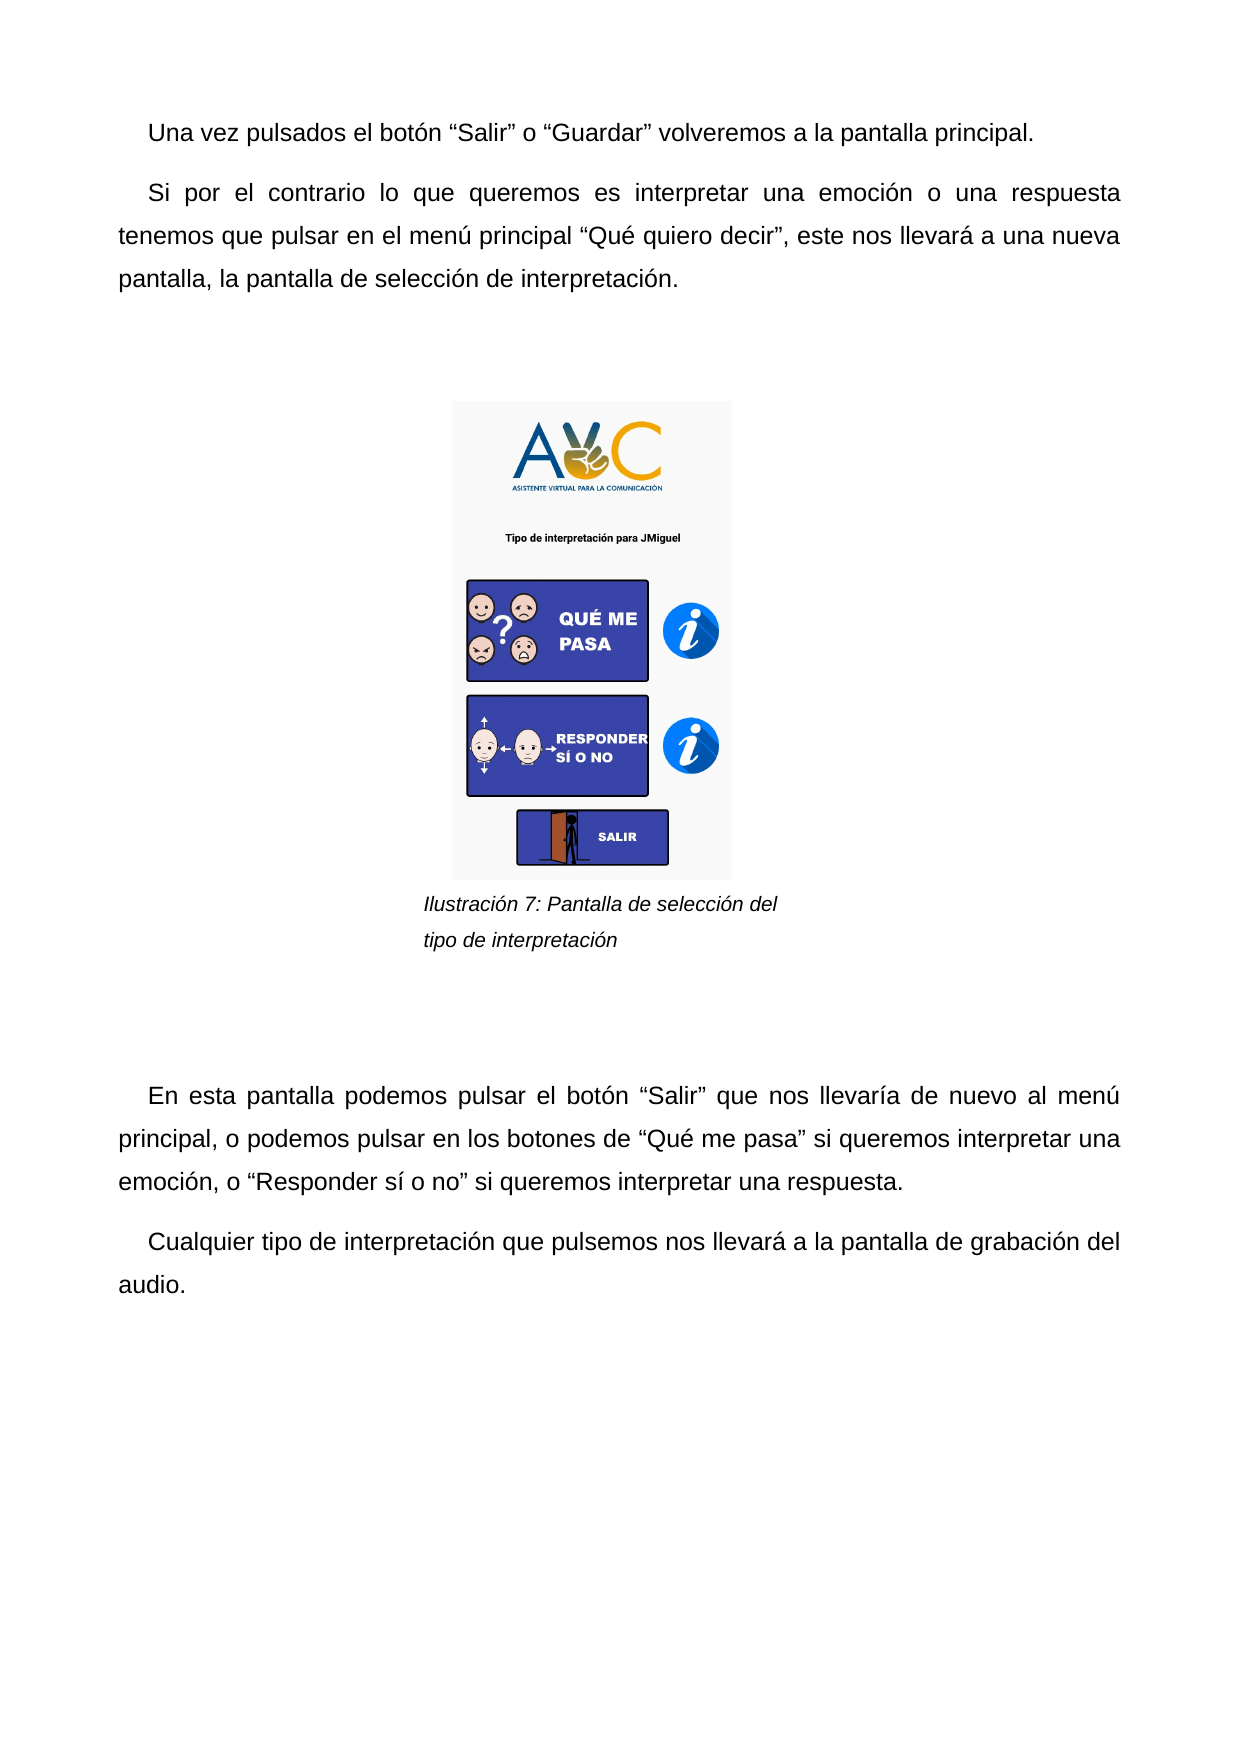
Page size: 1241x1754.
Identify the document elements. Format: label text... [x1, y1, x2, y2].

text Cualquier tipo de interpretación que pulsemos nos llevará a la pantalla de grabación del audio. [118, 1227, 1122, 1299]
text [423, 308, 817, 382]
text [423, 951, 817, 1007]
text En esta pantalla podemos pulsar el botón “Salir” que nos llevaría de nuevo al menú principal, o podemos pulsar en los botones de “Qué me pasa” si queremos interpretar una emoción, o “Responder sí o no” si queremos interpretar una respuesta. [118, 1081, 1122, 1196]
text Una vez pulsados el botón “Salir” o “Guardar” volveremos a la pantalla principal. [118, 118, 1122, 147]
text Si por el contrario lo que queremos es interpretar una emoción o una respuesta tenemos que pulsar en el menú principal “Qué quiero decir”, este nos llevará a una nueva pantalla, la pantalla de selección de interpretación. [118, 178, 1122, 293]
text Ilustración 7: Pantalla de selección del tipo de interpretación [423, 382, 817, 951]
